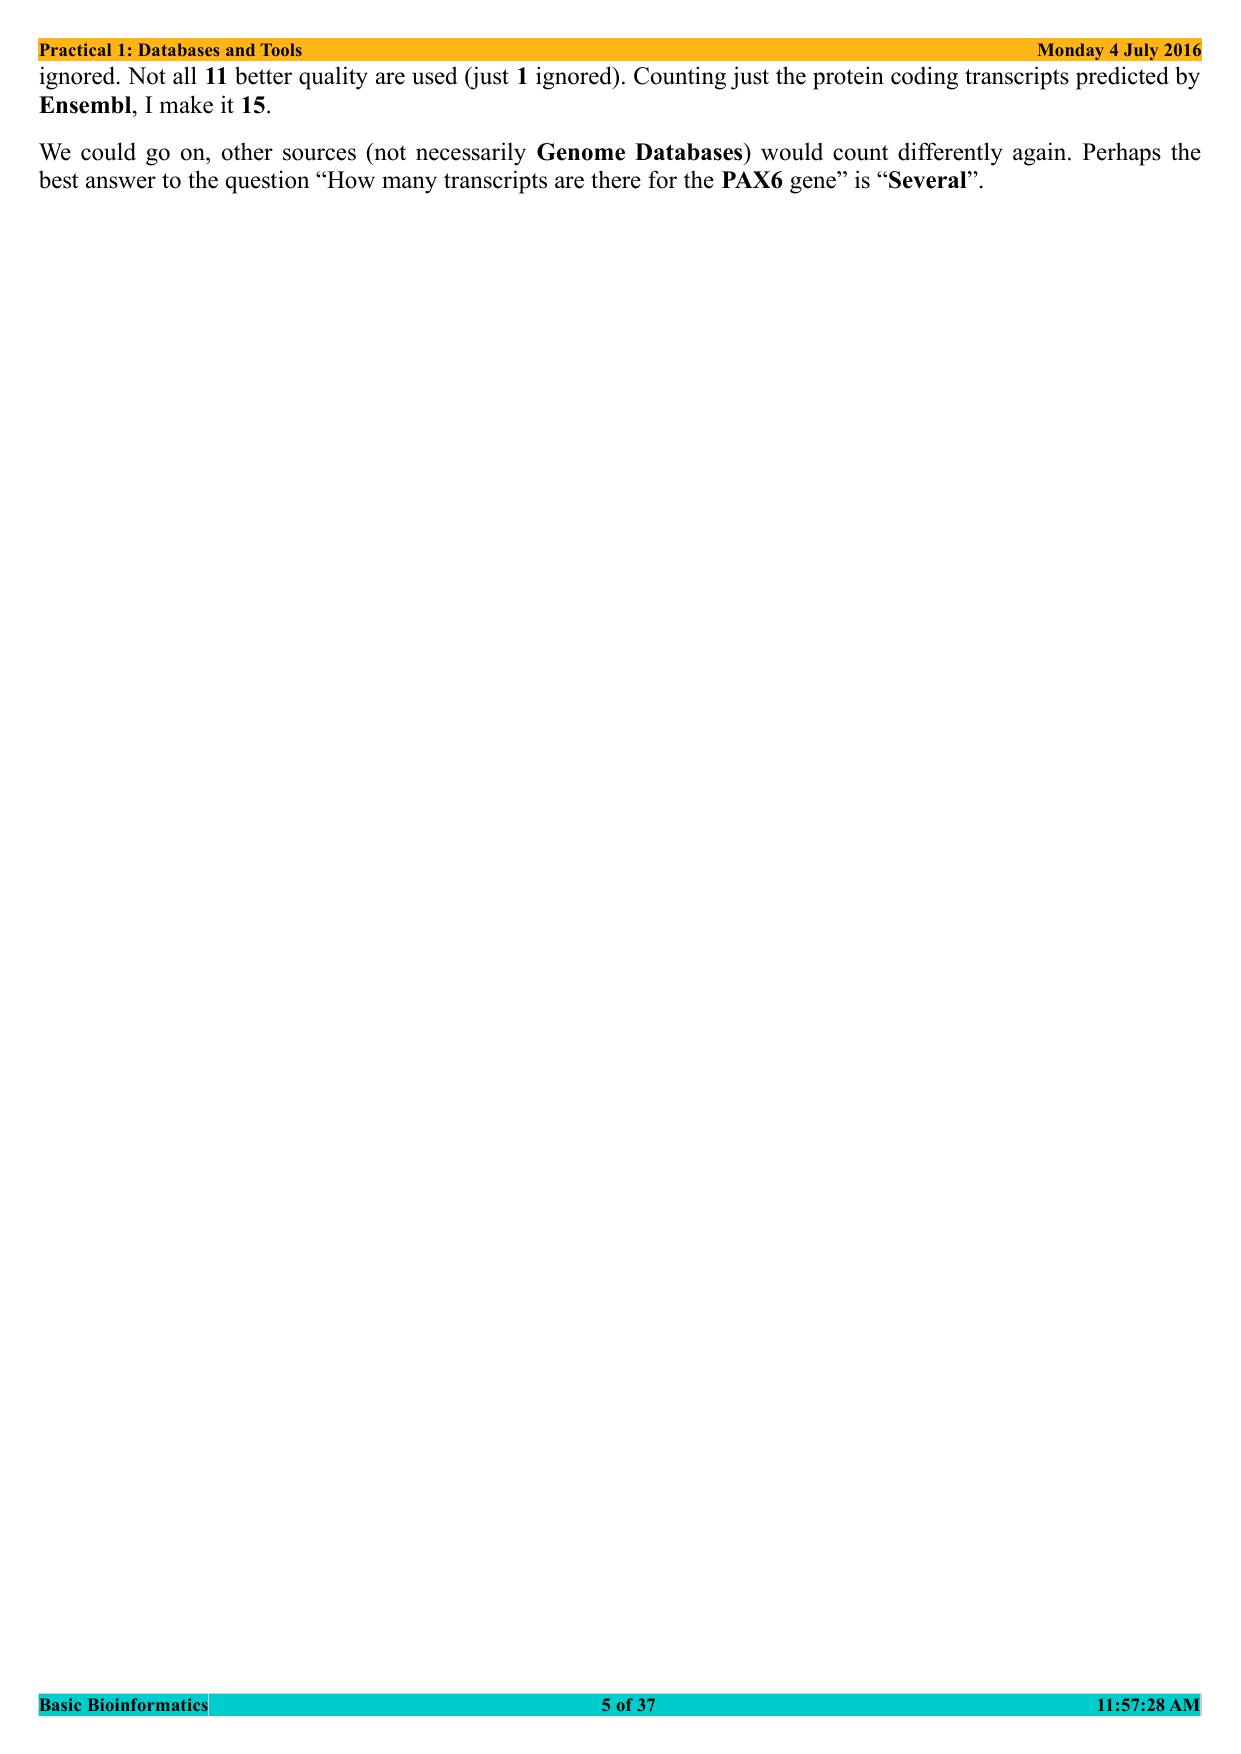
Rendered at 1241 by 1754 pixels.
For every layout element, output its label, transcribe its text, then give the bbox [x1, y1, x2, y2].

text We could go on, other sources (not necessarily Genome Databases) would count differently again. Perhaps the best answer to the question “How many transcripts are there for the PAX6 gene” is “Several”. [38, 136, 1202, 194]
text ignored. Not all 11 better quality are used (just 1 ignored). Counting just the protein coding transcripts predicted by Ensembl, I make it 15. [38, 61, 1202, 119]
